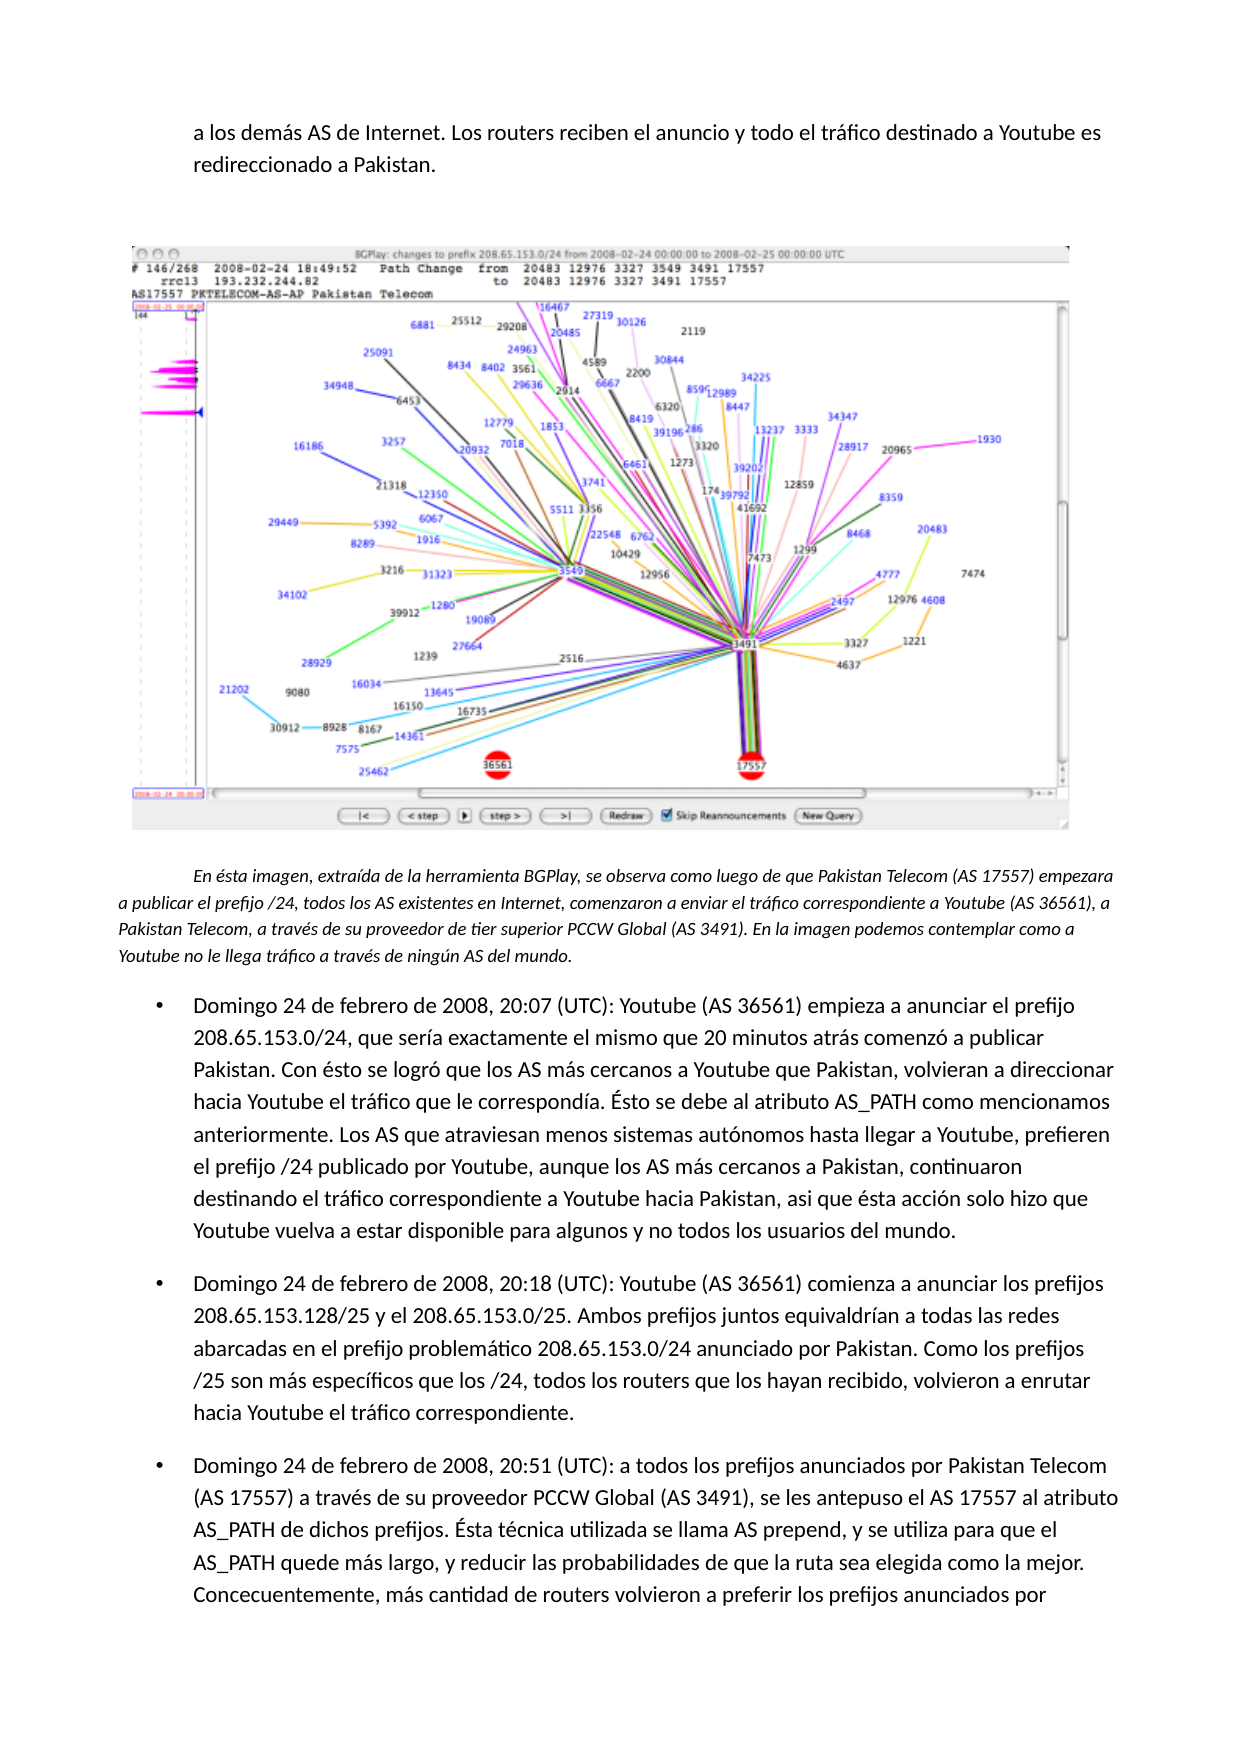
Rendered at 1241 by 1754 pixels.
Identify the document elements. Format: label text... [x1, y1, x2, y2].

list Domingo 24 de febrero de 2008, 20:18 (UTC): Youtube (AS 36561) comienza a anunciar los prefijos 208.65.153.128/25 y el 208.65.153.0/25. Ambos prefijos juntos equivaldrían a todas las redes abarcadas en el prefijo problemático 208.65.153.0/24 anunciado por Pakistan. Como los prefijos /25 son más específicos que los /24, todos los routers que los hayan recibido, volvieron a enrutar hacia Youtube el tráfico correspondiente. [156, 1269, 1122, 1426]
text En ésta imagen, extraída de la herramienta BGPlay, se observa como luego de que Pakistan Telecom (AS 17557) empezara a publicar el prefijo /24, todos los AS existentes en Internet, comenzaron a enviar el tráfico correspondiente a Youtube (AS 36561), a Pakistan Telecom, a través de su proveedor de tier superior PCCW Global (AS 3491). En la imagen podemos contemplar como a Youtube no le llega tráfico a través de ningún AS del mundo. [118, 865, 1122, 967]
list Domingo 24 de febrero de 2008, 20:51 (UTC): a todos los prefijos anunciados por Pakistan Telecom (AS 17557) a través de su proveedor PCCW Global (AS 3491), se les antepuso el AS 17557 al atributo AS_PATH de dichos prefijos. Ésta técnica utilizada se llama AS prepend, y se utiliza para que el AS_PATH quede más largo, y reducir las probabilidades de que la ruta sea elegida como la mejor. Concecuentemente, más cantidad de routers volvieron a preferir los prefijos anunciados por [156, 1451, 1122, 1608]
list Domingo 24 de febrero de 2008, 20:07 (UTC): Youtube (AS 36561) empieza a anunciar el prefijo 208.65.153.0/24, que sería exactamente el mismo que 20 minutos atrás comenzó a publicar Pakistan. Con ésto se logró que los AS más cercanos a Youtube que Pakistan, volvieran a direccionar hacia Youtube el tráfico que le correspondía. Ésto se debe al atributo AS_PATH como mencionamos anteriormente. Los AS que atraviesan menos sistemas autónomos hasta llegar a Youtube, prefieren el prefijo /24 publicado por Youtube, aunque los AS más cercanos a Pakistan, continuaron destinando el tráfico correspondiente a Youtube hacia Pakistan, asi que ésta acción solo hizo que Youtube vuelva a estar disponible para algunos y no todos los usuarios del mundo. [156, 991, 1122, 1244]
picture [132, 246, 1070, 830]
list a los demás AS de Internet. Los routers reciben el anuncio y todo el tráfico destinado a Youtube es redireccionado a Pakistan. [156, 118, 1122, 178]
